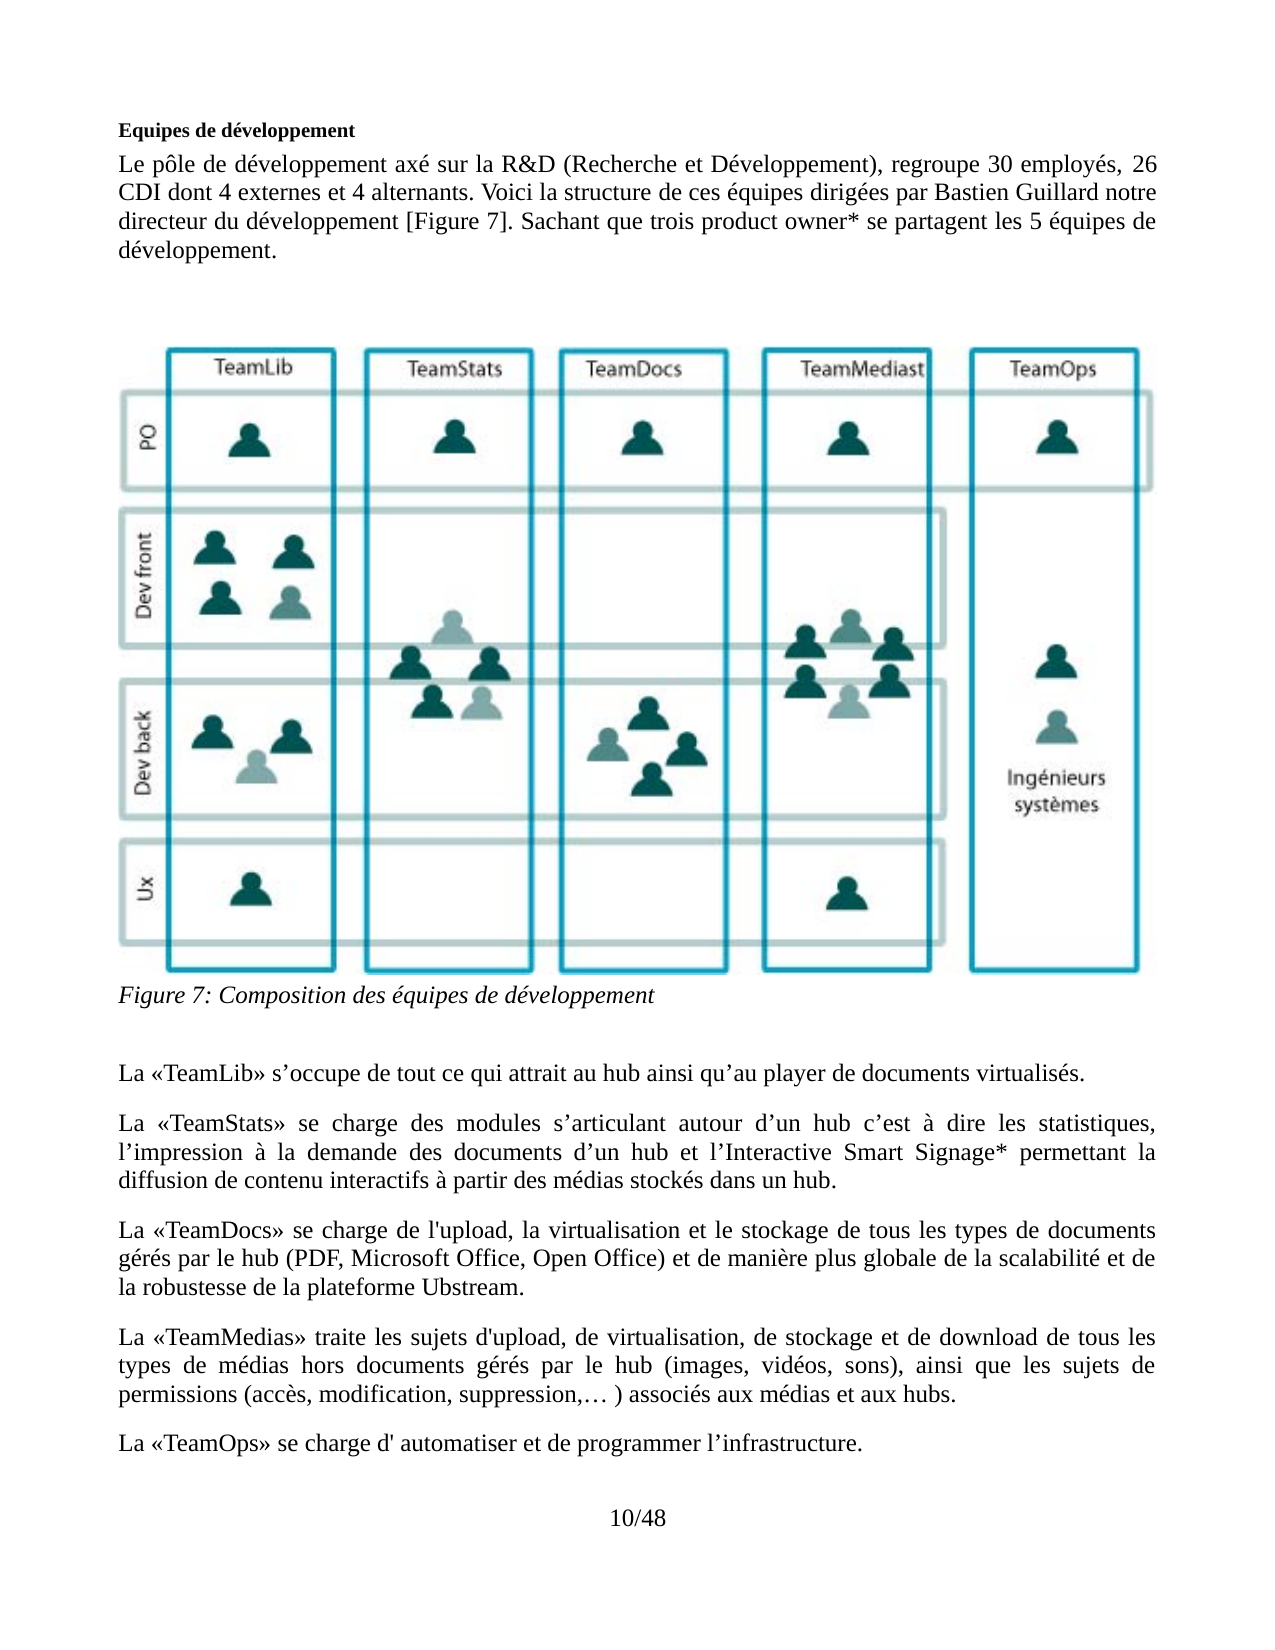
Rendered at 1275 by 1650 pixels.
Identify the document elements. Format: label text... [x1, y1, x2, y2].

text La «TeamStats» se charge des modules s’articulant autour d’un hub c’est à dire les statistiques, l’impression à la demande des documents d’un hub et l’Interactive Smart Signage* permettant la diffusion de contenu interactifs à partir des médias stockés dans un hub. [118, 1108, 1157, 1194]
text Le pôle de développement axé sur la R&D (Recherche et Développement), regroupe 30 employés, 26 CDI dont 4 externes et 4 alternants. Voici la structure de ces équipes dirigées par Bastien Guillard notre directeur du développement [Figure 7]. Sachant que trois product owner* se partagent les 5 équipes de développement. [118, 149, 1157, 264]
text La «TeamDocs» se charge de l'upload, la virtualisation et le stockage de tous les types de documents gérés par le hub (PDF, Microsoft Office, Open Office) et de manière plus globale de la scalabilité et de la robustesse de la plateforme Ubstream. [118, 1215, 1157, 1301]
text La «TeamOps» se charge d' automatiser et de programmer l’infrastructure. [118, 1428, 1157, 1457]
text La «TeamMedias» traite les sujets d'upload, de virtualisation, de stockage et de download de tous les types de médias hors documents gérés par le hub (images, vidéos, sons), ainsi que les sujets de permissions (accès, modification, suppression,… ) associés aux médias et aux hubs. [118, 1322, 1157, 1408]
text La «TeamLib» s’occupe de tout ce qui attrait au hub ainsi qu’au player de documents virtualisés. [118, 1058, 1157, 1087]
text Figure 7: Composition des équipes de développement [118, 975, 1157, 1009]
picture [118, 346, 1157, 975]
subtitle Equipes de développement [118, 118, 1157, 142]
